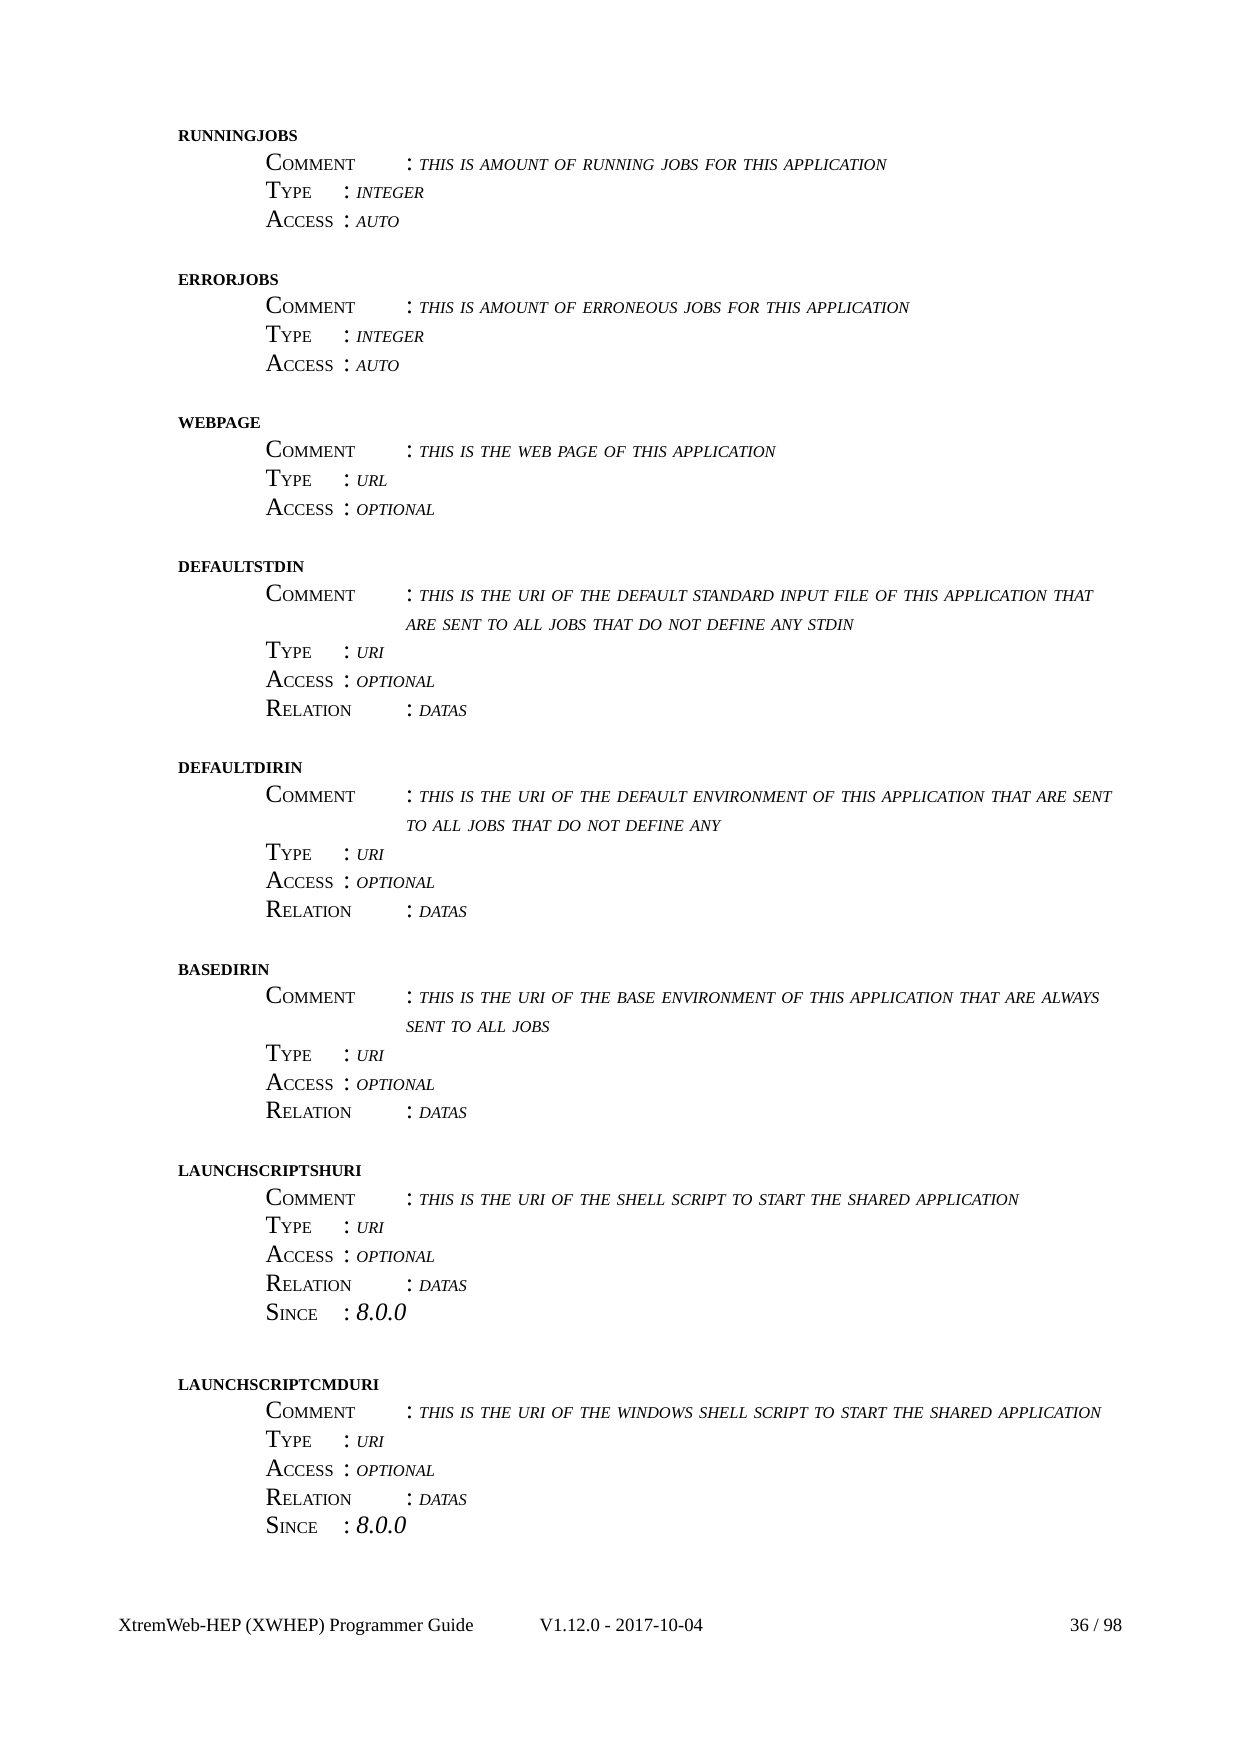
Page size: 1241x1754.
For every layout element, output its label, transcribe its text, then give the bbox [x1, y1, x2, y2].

text Access : auto [265, 348, 1122, 377]
text defaultdirin [178, 751, 1122, 779]
text Type : uri [265, 837, 1122, 866]
text Access : optional [265, 1239, 1122, 1268]
text Access : auto [265, 204, 1122, 233]
text Comment : this is the uri of the windows shell script to start the shared application [265, 1396, 1122, 1424]
text Relation : datas [265, 1096, 1122, 1124]
text Comment : this is amount of running jobs for this application [265, 147, 1122, 176]
text Since : 8.0.0 [265, 1297, 1122, 1326]
text webpage [178, 406, 1122, 434]
text Since : 8.0.0 [265, 1511, 1122, 1539]
text Type : url [265, 463, 1122, 492]
text Type : uri [265, 1211, 1122, 1239]
text Type : uri [265, 1038, 1122, 1067]
text Comment : this is amount of erroneous jobs for this application [265, 291, 1122, 319]
text Comment : this is the web page of this application [265, 434, 1122, 463]
text defaultstdin [178, 549, 1122, 578]
text Type : integer [265, 176, 1122, 204]
text basedirin [178, 952, 1122, 981]
text launchscriptcmduri [178, 1367, 1122, 1396]
text Type : uri [265, 636, 1122, 664]
text Comment : this is the uri of the default standard input file of this application that are sent to all jobs that do not define any stdin [265, 578, 1122, 636]
text Access : optional [265, 492, 1122, 521]
text Type : integer [265, 319, 1122, 348]
text Type : uri [265, 1424, 1122, 1453]
text Relation : datas [265, 1268, 1122, 1297]
text Comment : this is the uri of the shell script to start the shared application [265, 1182, 1122, 1211]
text Access : optional [265, 1067, 1122, 1096]
text launchscriptshuri [178, 1153, 1122, 1182]
text Access : optional [265, 664, 1122, 693]
text errorjobs [178, 262, 1122, 291]
text Access : optional [265, 866, 1122, 894]
text Relation : datas [265, 1482, 1122, 1511]
text Comment : this is the uri of the base environment of this application that are always sent to all jobs [265, 981, 1122, 1038]
text Comment : this is the uri of the default environment of this application that are sent to all jobs that do not define any [265, 779, 1122, 837]
text Access : optional [265, 1453, 1122, 1482]
text Relation : datas [265, 693, 1122, 722]
text runningjobs [178, 118, 1122, 147]
text Relation : datas [265, 894, 1122, 923]
